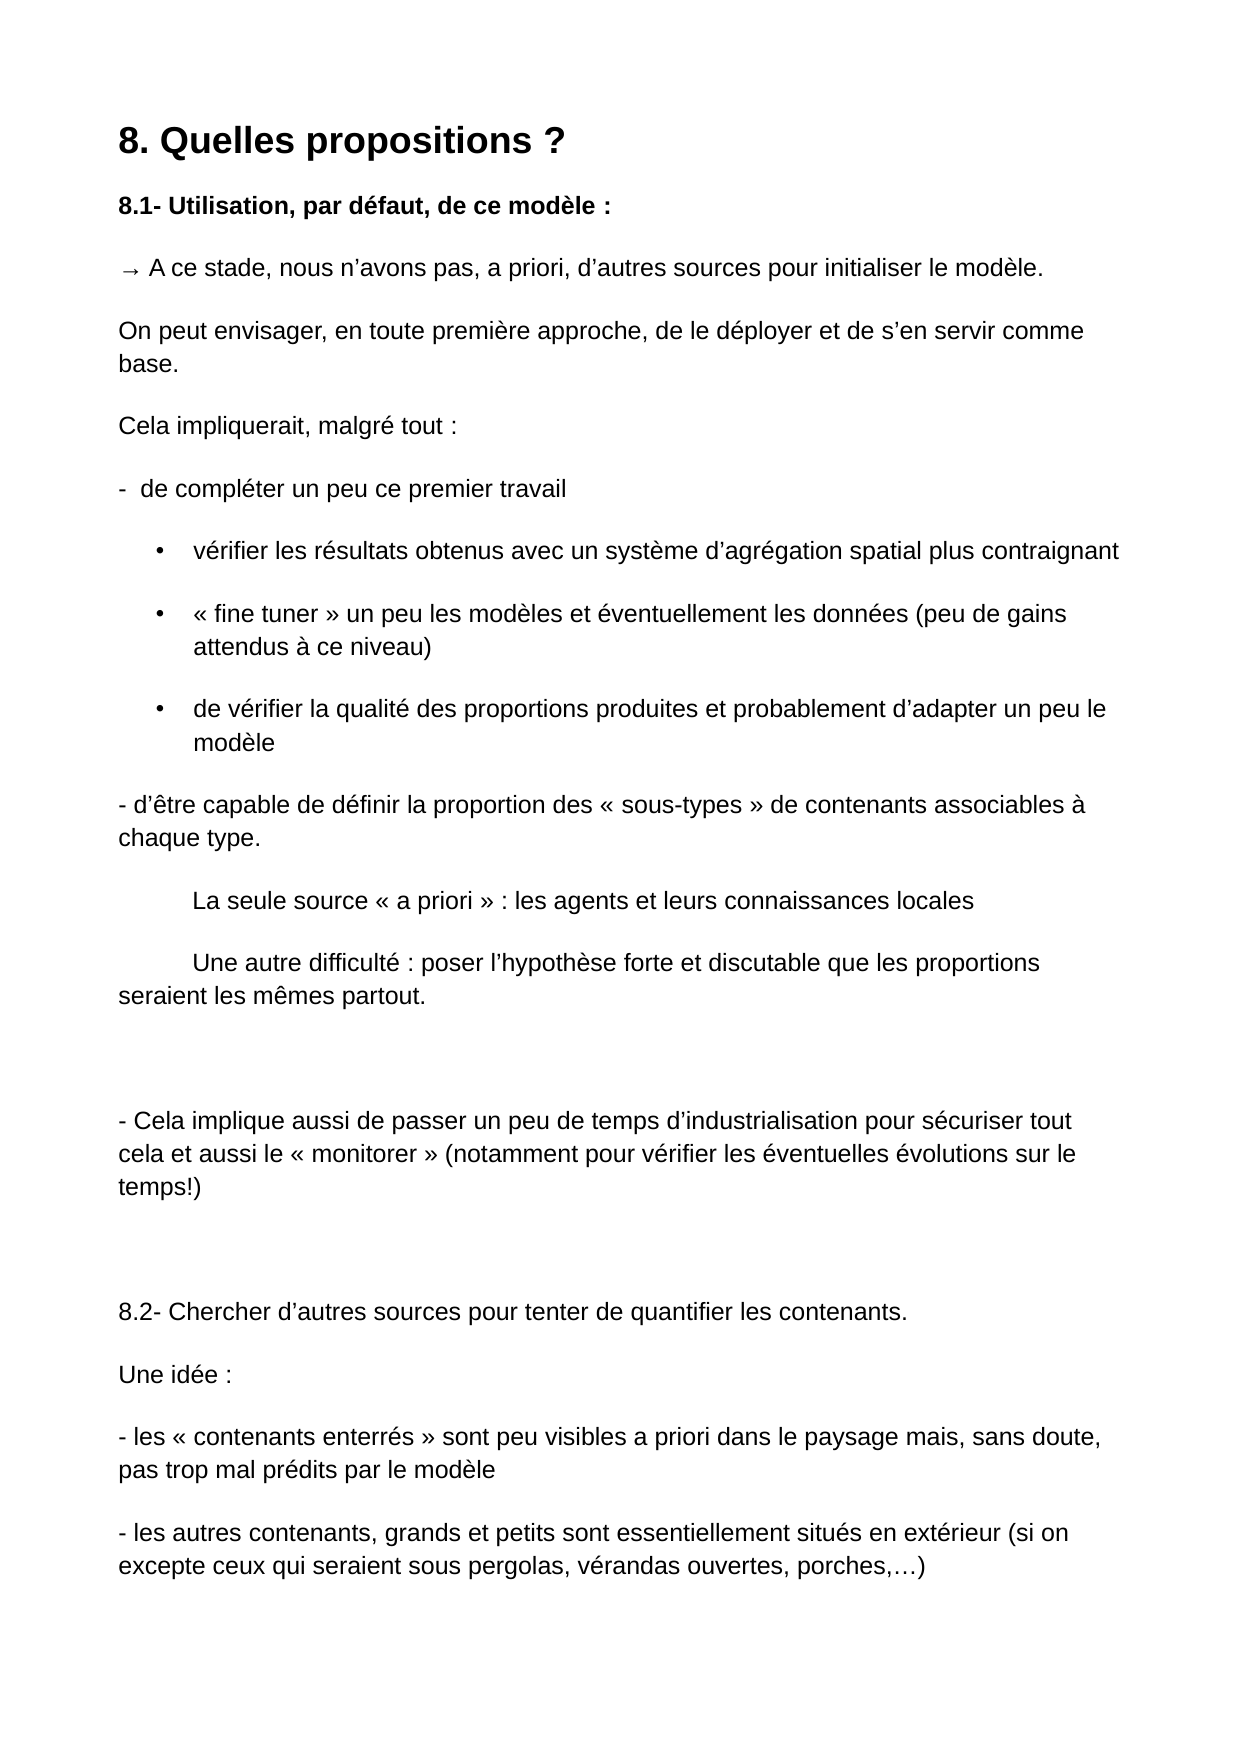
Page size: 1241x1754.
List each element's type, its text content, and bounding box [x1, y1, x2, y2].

text La seule source « a priori » : les agents et leurs connaissances locales [118, 886, 1122, 914]
text 8.2- Chercher d’autres sources pour tenter de quantifier les contenants. [118, 1297, 1122, 1326]
subtitle 8. Quelles propositions ? [118, 118, 1122, 161]
list vérifier les résultats obtenus avec un système d’agrégation spatial plus contraignant [156, 536, 1122, 565]
text → A ce stade, nous n’avons pas, a priori, d’autres sources pour initialiser le modèle. [118, 253, 1122, 282]
text Cela impliquerait, malgré tout : [118, 411, 1122, 440]
text - Cela implique aussi de passer un peu de temps d’industrialisation pour sécuriser tout cela et aussi le « monitorer » (notamment pour vérifier les éventuelles évolutions sur le temps!) [118, 1106, 1122, 1201]
text - les autres contenants, grands et petits sont essentiellement situés en extérieur (si on excepte ceux qui seraient sous pergolas, vérandas ouvertes, porches,…) [118, 1518, 1122, 1579]
text - de compléter un peu ce premier travail [118, 474, 1122, 502]
text Une autre difficulté : poser l’hypothèse forte et discutable que les proportions seraient les mêmes partout. [118, 948, 1122, 1010]
text - d’être capable de définir la proportion des « sous-types » de contenants associables à chaque type. [118, 790, 1122, 852]
list « fine tuner » un peu les modèles et éventuellement les données (peu de gains attendus à ce niveau) [156, 599, 1122, 661]
text Une idée : [118, 1360, 1122, 1388]
list de vérifier la qualité des proportions produites et probablement d’adapter un peu le modèle [156, 694, 1122, 756]
text On peut envisager, en toute première approche, de le déployer et de s’en servir comme base. [118, 316, 1122, 377]
text - les « contenants enterrés » sont peu visibles a priori dans le paysage mais, sans doute, pas trop mal prédits par le modèle [118, 1422, 1122, 1484]
text 8.1- Utilisation, par défaut, de ce modèle : [118, 191, 1122, 219]
